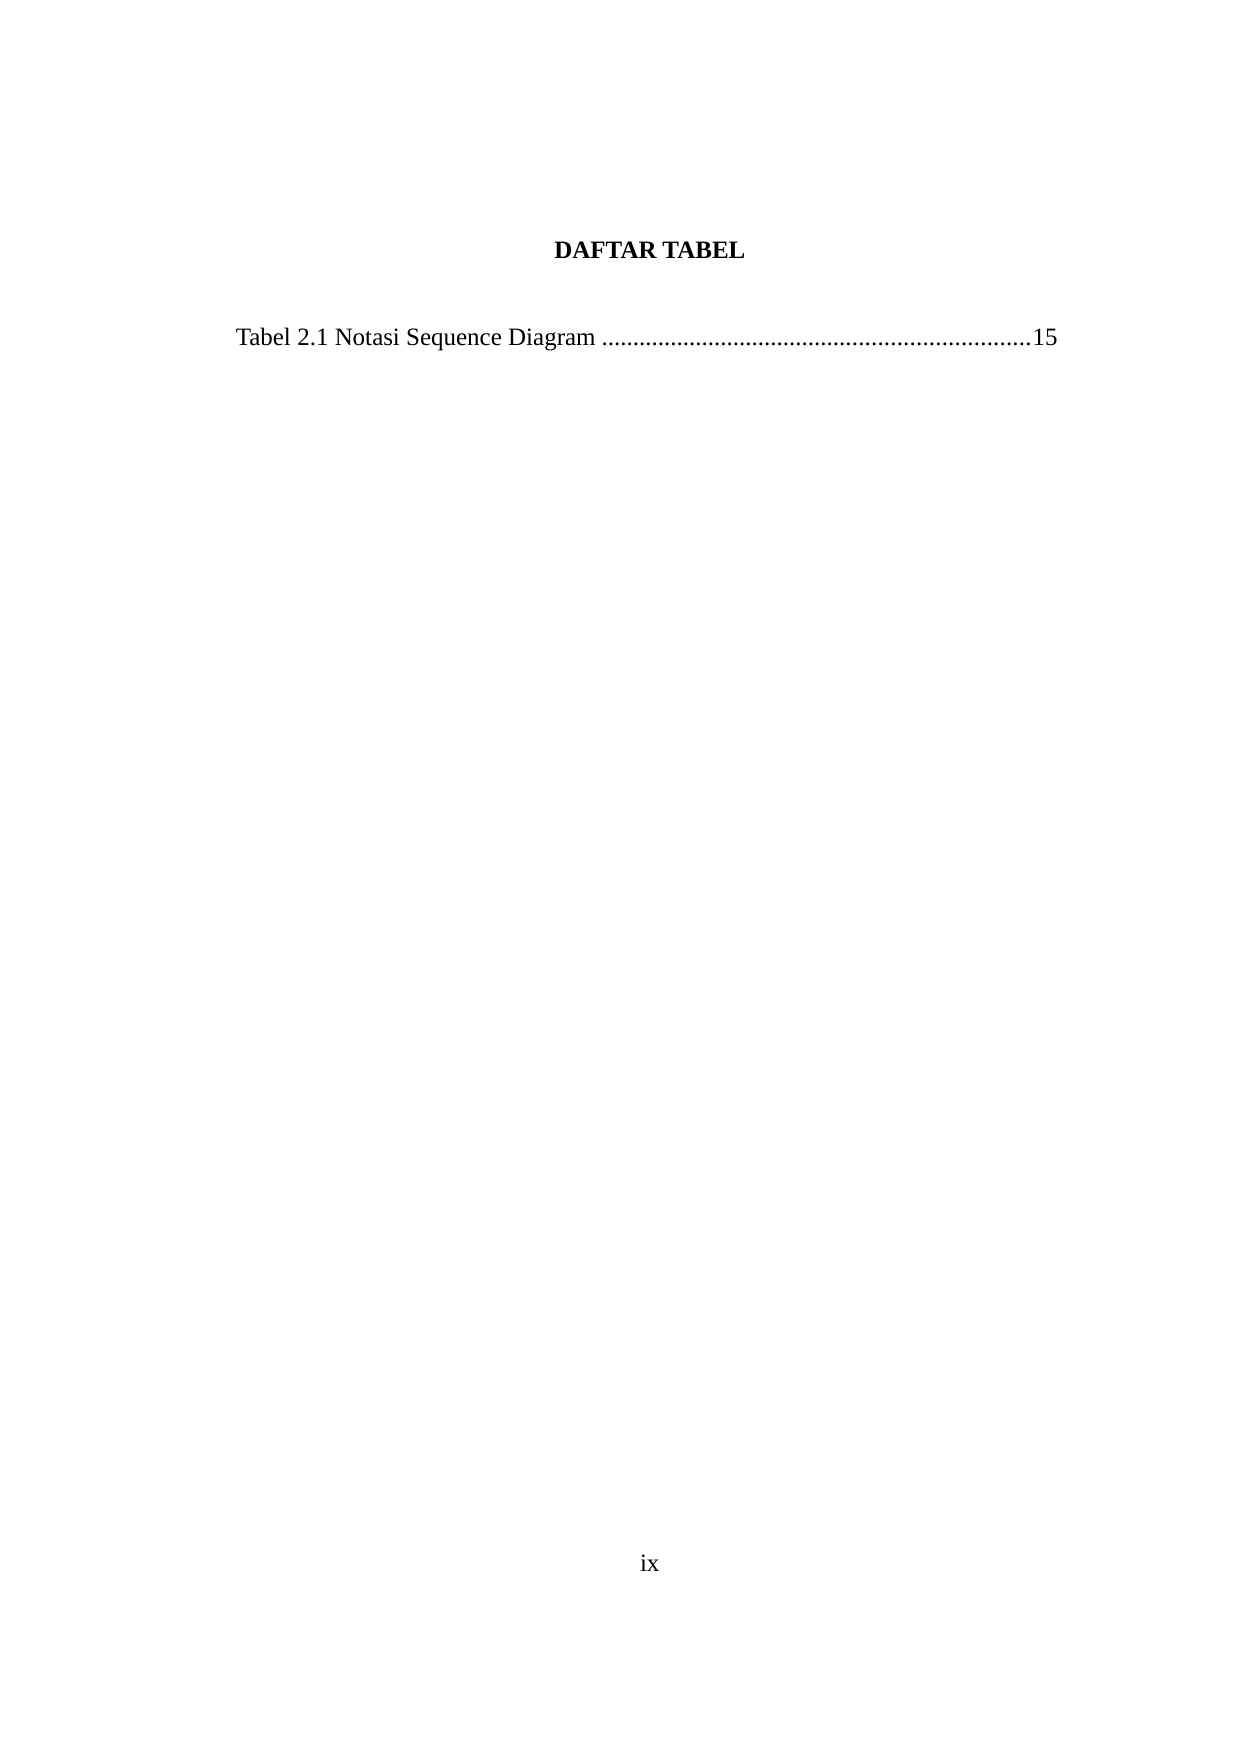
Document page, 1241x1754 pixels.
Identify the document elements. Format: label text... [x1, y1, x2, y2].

text DAFTAR TABEL [236, 236, 1063, 264]
text Tabel 2.1 Notasi Sequence Diagram 15 [236, 322, 1063, 351]
